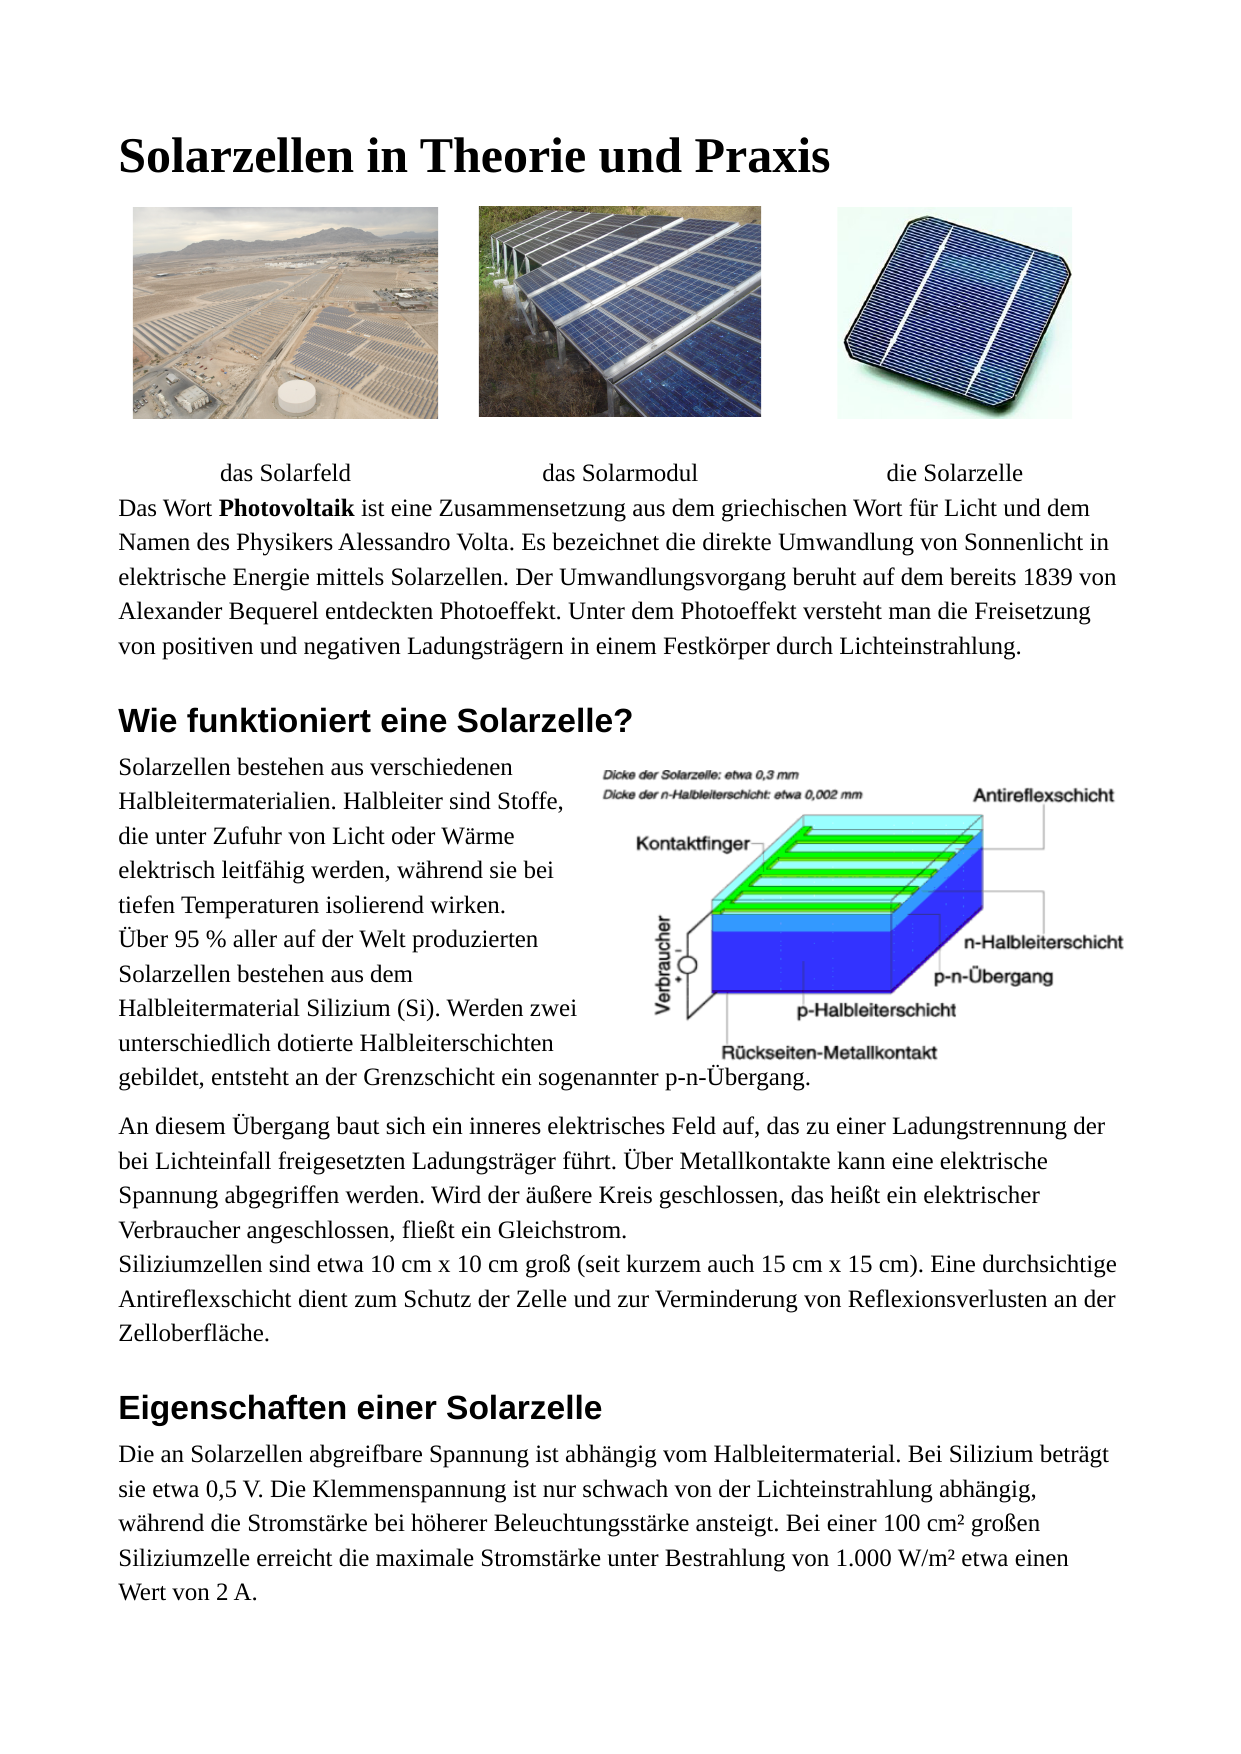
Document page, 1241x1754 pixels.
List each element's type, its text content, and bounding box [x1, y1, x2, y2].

table_header [788, 195, 1122, 453]
picture [478, 206, 762, 417]
text An diesem Übergang baut sich ein inneres elektrisches Feld auf, das zu einer Ladungstrennung der bei Lichteinfall freigesetzten Ladungsträger führt. Über Metallkontakte kann eine elektrische Spannung abgegriffen werden. Wird der äußere Kreis geschlossen, das heißt ein elektrischer Verbraucher angeschlossen, fließt ein Gleichstrom. Siliziumzellen sind etwa 10 cm x 10 cm groß (seit kurzem auch 15 cm x 15 cm). Eine durchsichtige Antireflexschicht dient zum Schutz der Zelle und zur Verminderung von Reflexionsverlusten an der Zelloberfläche. [118, 1111, 1122, 1347]
picture [132, 207, 439, 419]
table_cell das Solarfeld [118, 453, 453, 493]
text Die an Solarzellen abgreifbare Spannung ist abhängig vom Halbleitermaterial. Bei Silizium beträgt sie etwa 0,5 V. Die Klemmenspannung ist nur schwach von der Lichteinstrahlung abhängig, während die Stromstärke bei höherer Beleuchtungsstärke ansteigt. Bei einer 100 cm² großen Siliziumzelle erreicht die maximale Stromstärke unter Bestrahlung von 1.000 W/m² etwa einen Wert von 2 A. [118, 1439, 1122, 1606]
text Das Wort Photovoltaik ist eine Zusammensetzung aus dem griechischen Wort für Licht und dem Namen des Physikers Alessandro Volta. Es bezeichnet die direkte Umwandlung von Sonnenlicht in elektrische Energie mittels Solarzellen. Der Umwandlungsvorgang beruht auf dem bereits 1839 von Alexander Bequerel entdeckten Photoeffekt. Unter dem Photoeffekt versteht man die Freisetzung von positiven und negativen Ladungsträgern in einem Festkörper durch Lichteinstrahlung. [118, 493, 1122, 659]
picture [837, 207, 1073, 419]
subtitle Wie funktioniert eine Solarzelle? [118, 701, 1122, 739]
subtitle Solarzellen in Theorie und Praxis [118, 125, 1122, 183]
table_header [453, 195, 787, 453]
table_header [118, 195, 453, 453]
table_cell die Solarzelle [788, 453, 1122, 493]
table_cell das Solarmodul [453, 453, 787, 493]
text Solarzellen bestehen aus verschiedenen Halbleitermaterialien. Halbleiter sind Stoffe, die unter Zufuhr von Licht oder Wärme elektrisch leitfähig werden, während sie bei tiefen Temperaturen isolierend wirken. Über 95 % aller auf der Welt produzierten Solarzellen bestehen aus dem Halbleitermaterial Silizium (Si). Werden zwei unterschiedlich dotierte Halbleiterschichten gebildet, entsteht an der Grenzschicht ein sogenannter p-n-Übergang. [118, 752, 1122, 1091]
subtitle Eigenschaften einer Solarzelle [118, 1388, 1122, 1427]
picture [600, 770, 1126, 1061]
